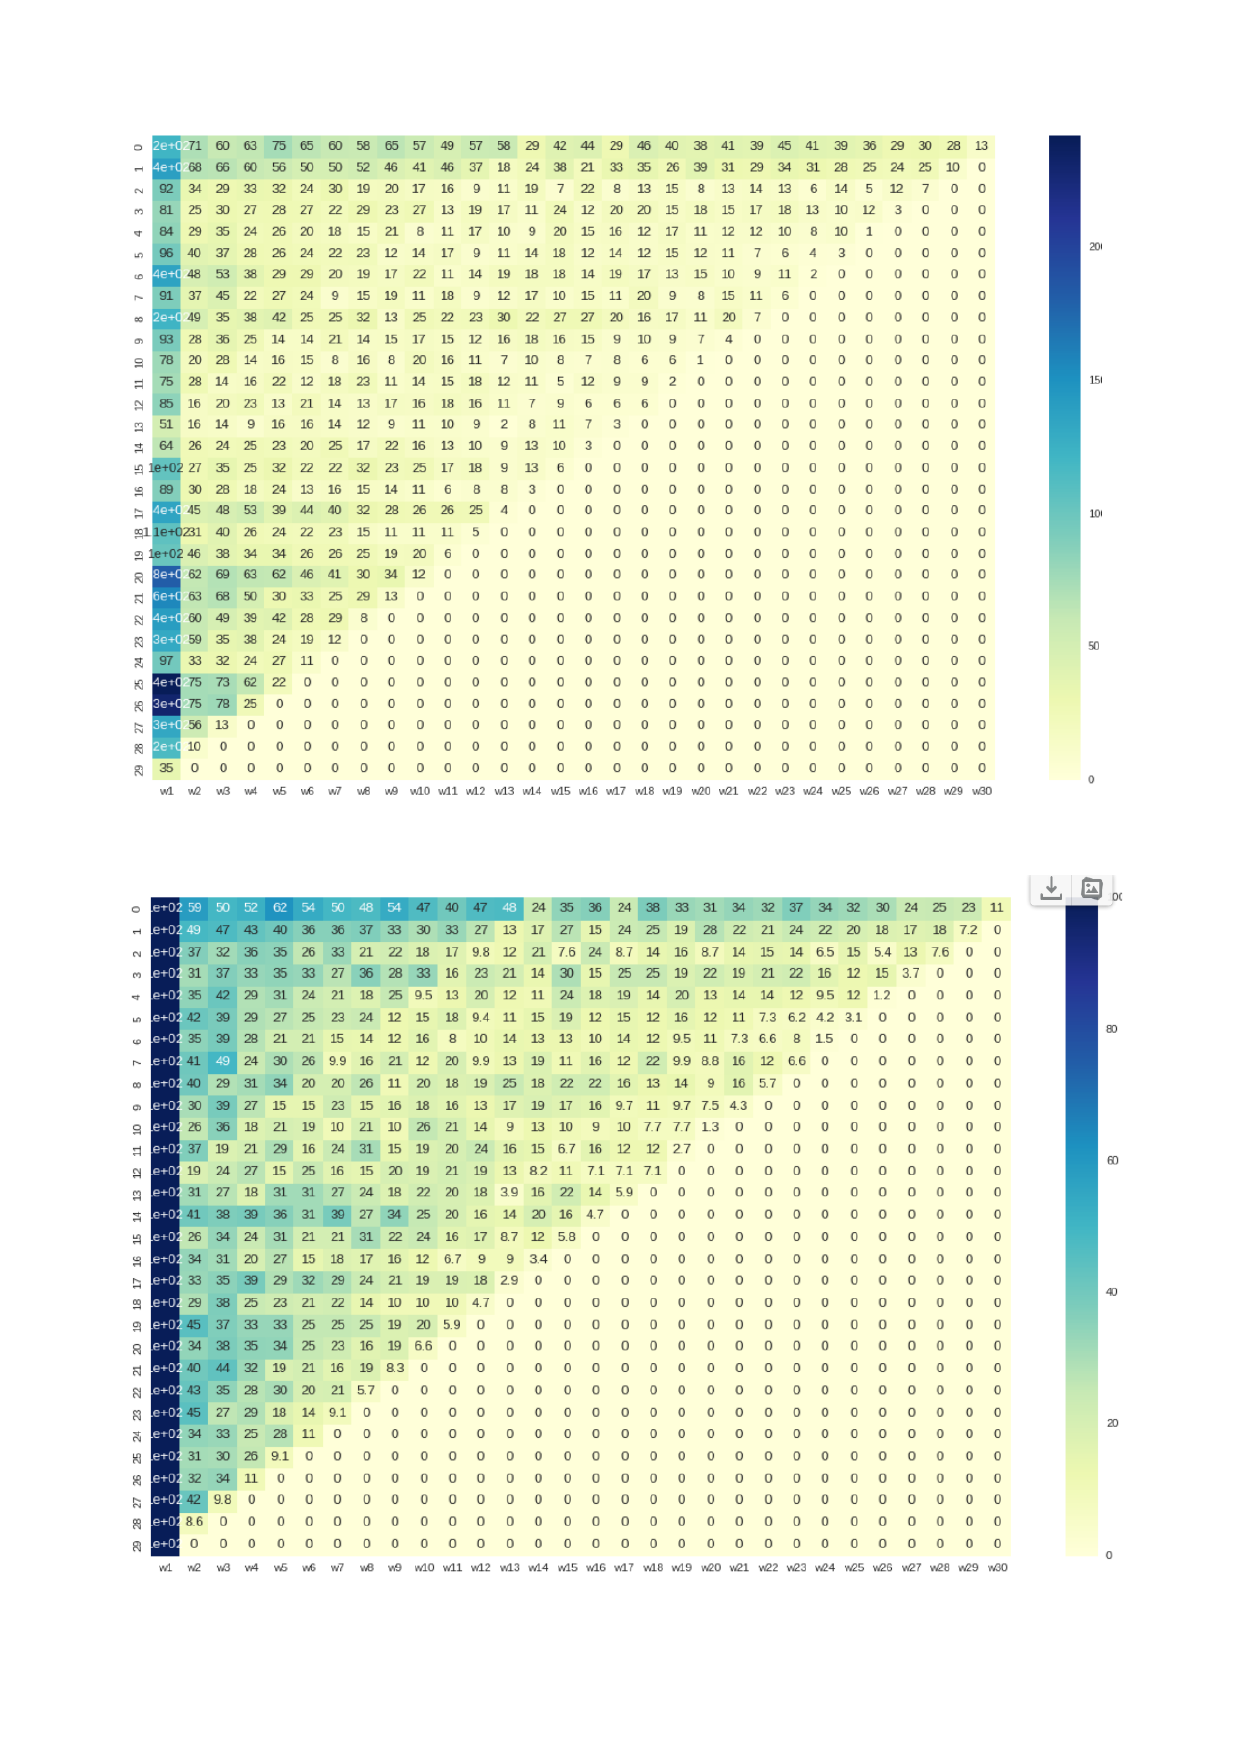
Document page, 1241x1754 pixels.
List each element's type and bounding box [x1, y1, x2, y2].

picture [118, 875, 1123, 1588]
picture [118, 118, 1123, 818]
